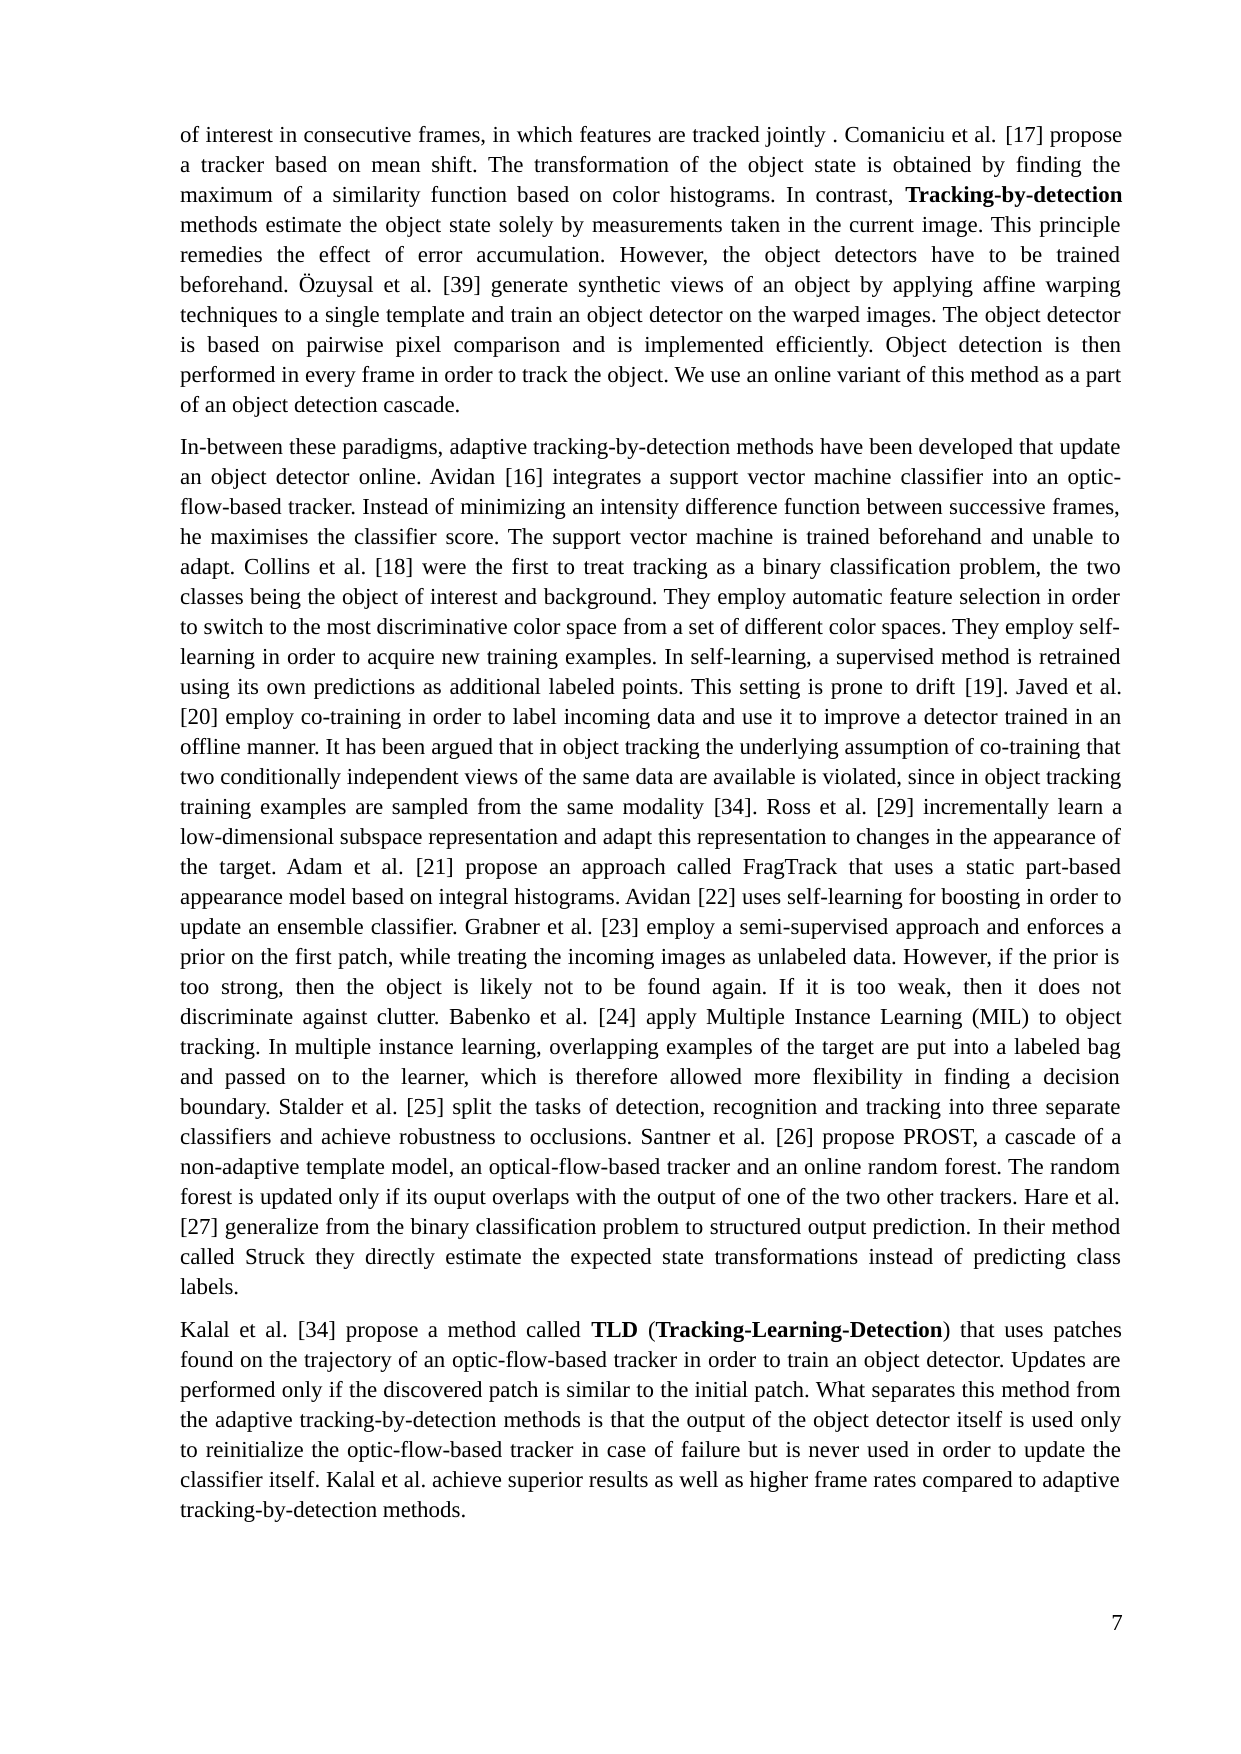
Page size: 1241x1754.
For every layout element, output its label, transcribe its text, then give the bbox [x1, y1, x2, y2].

text In-between these paradigms, adaptive tracking-by-detection methods have been developed that update an object detector online. Avidan [16] integrates a support vector machine classifier into an optic-flow-based tracker. Instead of minimizing an intensity difference function between successive frames, he maximises the classifier score. The support vector machine is trained beforehand and unable to adapt. Collins et al. [18] were the first to treat tracking as a binary classification problem, the two classes being the object of interest and background. They employ automatic feature selection in order to switch to the most discriminative color space from a set of different color spaces. They employ self-learning in order to acquire new training examples. In self-learning, a supervised method is retrained using its own predictions as additional labeled points. This setting is prone to drift [19]. Javed et al. [20] employ co-training in order to label incoming data and use it to improve a detector trained in an offline manner. It has been argued that in object tracking the underlying assumption of co-training that two conditionally independent views of the same data are available is violated, since in object tracking training examples are sampled from the same modality [34]. Ross et al. [29] incrementally learn a low-dimensional subspace representation and adapt this representation to changes in the appearance of the target. Adam et al. [21] propose an approach called FragTrack that uses a static part-based appearance model based on integral histograms. Avidan [22] uses self-learning for boosting in order to update an ensemble classifier. Grabner et al. [23] employ a semi-supervised approach and enforces a prior on the first patch, while treating the incoming images as unlabeled data. However, if the prior is too strong, then the object is likely not to be found again. If it is too weak, then it does not discriminate against clutter. Babenko et al. [24] apply Multiple Instance Learning (MIL) to object tracking. In multiple instance learning, overlapping examples of the target are put into a labeled bag and passed on to the learner, which is therefore allowed more flexibility in finding a decision boundary. Stalder et al. [25] split the tasks of detection, recognition and tracking into three separate classifiers and achieve robustness to occlusions. Santner et al. [26] propose PROST, a cascade of a non-adaptive template model, an optical-flow-based tracker and an online random forest. The random forest is updated only if its ouput overlaps with the output of one of the two other trackers. Hare et al. [27] generalize from the binary classification problem to structured output prediction. In their method called Struck they directly estimate the expected state transformations instead of predicting class labels. [180, 431, 1122, 1301]
text of interest in consecutive frames, in which features are tracked jointly . Comaniciu et al. [17] propose a tracker based on mean shift. The transformation of the object state is obtained by finding the maximum of a similarity function based on color histograms. In contrast, Tracking-by-detection methods estimate the object state solely by measurements taken in the current image. This principle remedies the effect of error accumulation. However, the object detectors have to be trained beforehand. Özuysal et al. [39] generate synthetic views of an object by applying affine warping techniques to a single template and train an object detector on the warped images. The object detector is based on pairwise pixel comparison and is implemented efficiently. Object detection is then performed in every frame in order to track the object. We use an online variant of this method as a part of an object detection cascade. [180, 118, 1122, 418]
text Kalal et al. [34] propose a method called TLD (Tracking-Learning-Detection) that uses patches found on the trajectory of an optic-flow-based tracker in order to train an object detector. Updates are performed only if the discovered patch is similar to the initial patch. What separates this method from the adaptive tracking-by-detection methods is that the output of the object detector itself is used only to reinitialize the optic-flow-based tracker in case of failure but is never used in order to update the classifier itself. Kalal et al. achieve superior results as well as higher frame rates compared to adaptive tracking-by-detection methods. [180, 1313, 1122, 1523]
